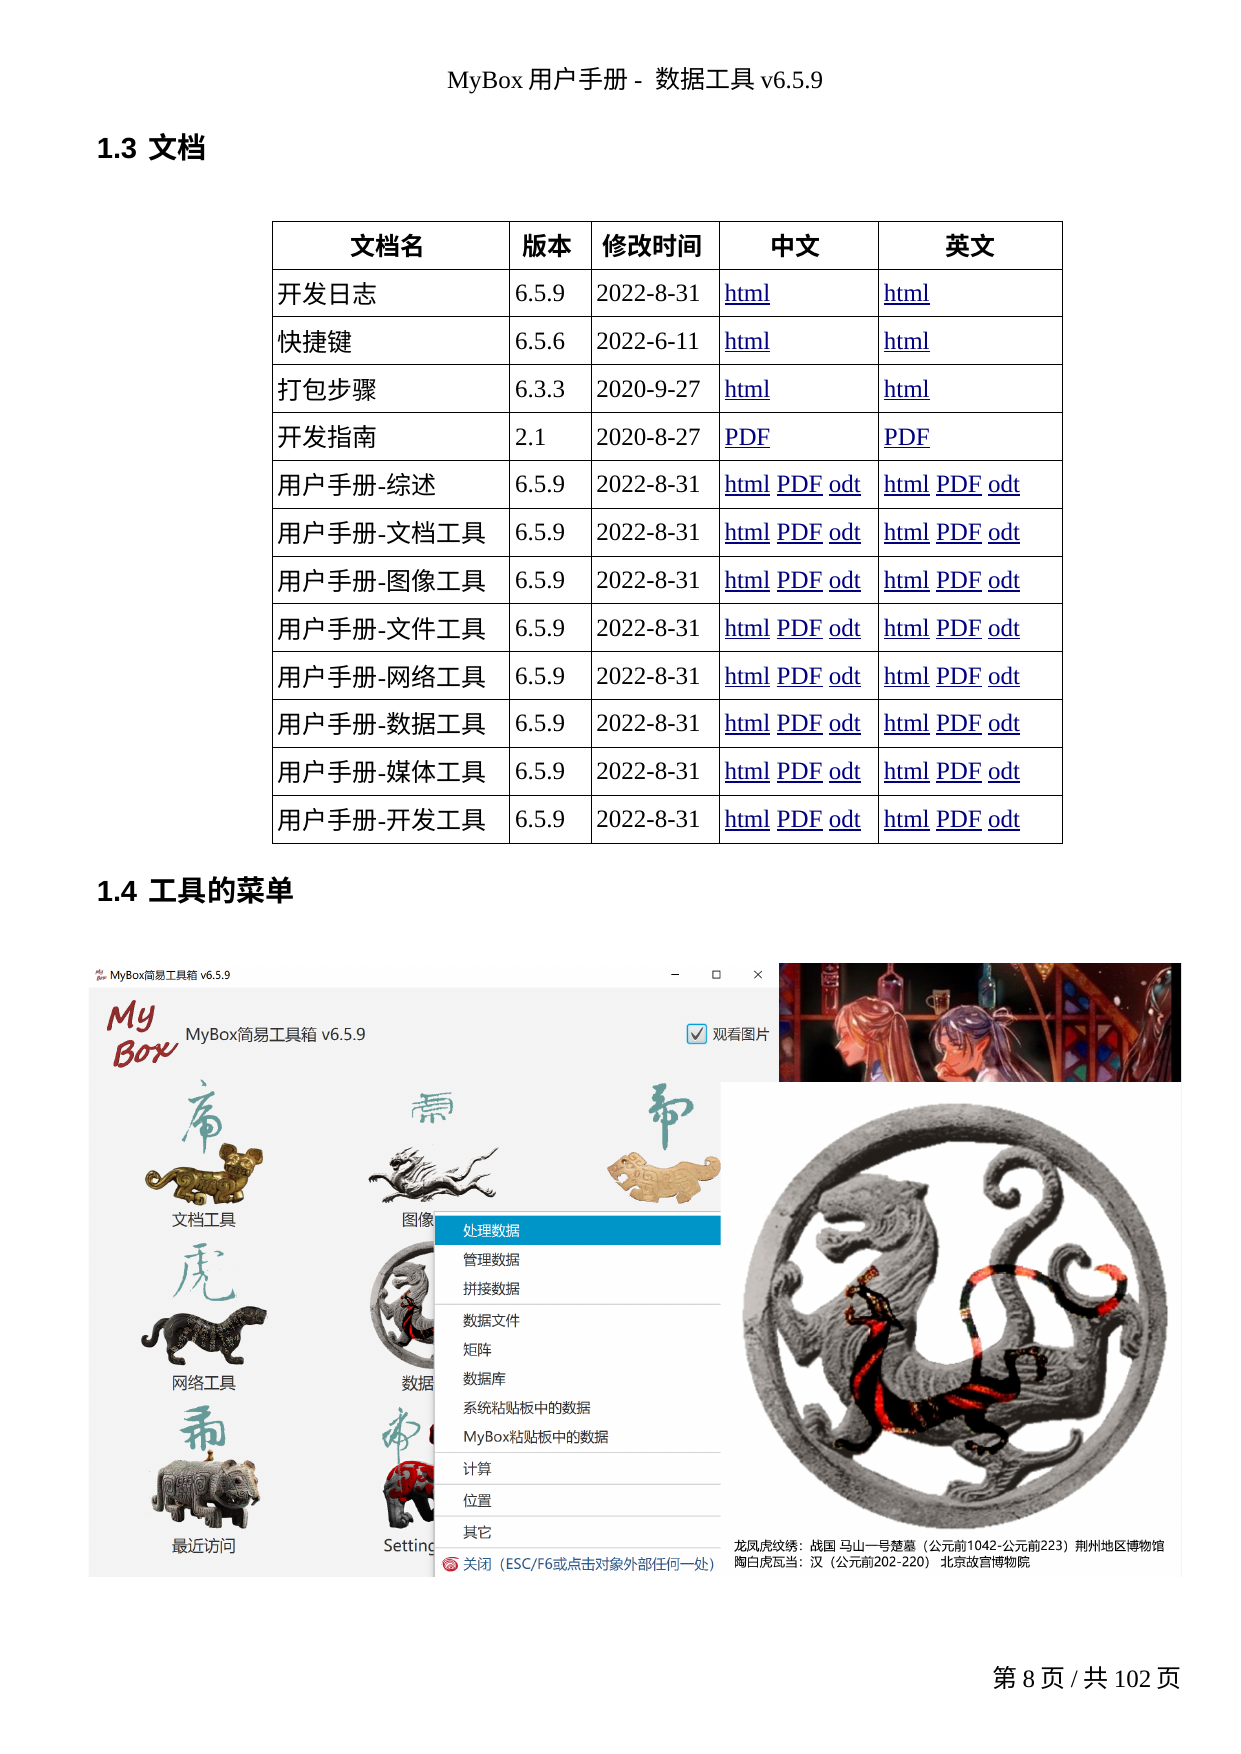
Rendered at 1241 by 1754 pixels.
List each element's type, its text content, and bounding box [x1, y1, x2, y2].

table_cell 6.5.9 [510, 652, 591, 699]
table_cell 用户手册-文档工具 [273, 509, 509, 556]
table_header 版本 [510, 222, 591, 269]
table_cell 6.5.9 [510, 604, 591, 651]
table_cell html PDF odt [720, 700, 878, 747]
table_cell 2022-8-31 [592, 509, 719, 556]
table_cell html PDF odt [720, 604, 878, 651]
table_cell 6.5.9 [510, 270, 591, 316]
table_cell html PDF odt [879, 604, 1062, 651]
table_cell html [720, 270, 878, 316]
table_cell 2022-8-31 [592, 700, 719, 747]
table_cell 2022-8-31 [592, 270, 719, 316]
table_cell html PDF odt [720, 557, 878, 603]
table_cell 用户手册-图像工具 [273, 557, 509, 603]
table_cell 用户手册-开发工具 [273, 796, 509, 842]
picture [88, 963, 1182, 1577]
table_cell html PDF odt [879, 461, 1062, 508]
table_header 修改时间 [592, 222, 719, 269]
table_cell 快捷键 [273, 317, 509, 364]
table_cell 6.5.9 [510, 461, 591, 508]
table_cell html PDF odt [879, 557, 1062, 603]
table_cell html [720, 365, 878, 412]
table_cell 6.5.9 [510, 557, 591, 603]
table_cell html PDF odt [879, 796, 1062, 842]
table_cell 6.5.9 [510, 748, 591, 794]
table_cell 打包步骤 [273, 365, 509, 412]
subtitle 工具的菜单 [88, 867, 1181, 910]
table_cell 开发指南 [273, 413, 509, 460]
table_cell 用户手册-数据工具 [273, 700, 509, 747]
table_cell 2022-6-11 [592, 317, 719, 364]
table_cell 用户手册-综述 [273, 461, 509, 508]
table_cell html [879, 317, 1062, 364]
table_cell 2022-8-31 [592, 748, 719, 794]
table_cell 2022-8-31 [592, 796, 719, 842]
table_cell html [720, 317, 878, 364]
table_header 中文 [720, 222, 878, 269]
table_cell html PDF odt [720, 748, 878, 794]
table_cell html PDF odt [720, 652, 878, 699]
table_cell html [879, 365, 1062, 412]
table_cell 2020-9-27 [592, 365, 719, 412]
table_header 英文 [879, 222, 1062, 269]
table_cell PDF [720, 413, 878, 460]
table_cell 用户手册-文件工具 [273, 604, 509, 651]
table_cell 2022-8-31 [592, 557, 719, 603]
table_cell html PDF odt [720, 461, 878, 508]
table_cell 用户手册-网络工具 [273, 652, 509, 699]
table_cell 2.1 [510, 413, 591, 460]
table_cell 6.5.9 [510, 796, 591, 842]
table_cell 开发日志 [273, 270, 509, 316]
table_cell 2022-8-31 [592, 652, 719, 699]
table_cell html [879, 270, 1062, 316]
table_cell html PDF odt [720, 509, 878, 556]
table_cell 用户手册-媒体工具 [273, 748, 509, 794]
table_cell PDF [879, 413, 1062, 460]
table_cell 6.5.9 [510, 509, 591, 556]
table_cell 6.5.9 [510, 700, 591, 747]
table_cell html PDF odt [720, 796, 878, 842]
table_cell html PDF odt [879, 748, 1062, 794]
subtitle 文档 [88, 125, 1181, 167]
table_cell html PDF odt [879, 509, 1062, 556]
table_cell html PDF odt [879, 652, 1062, 699]
table_cell 2022-8-31 [592, 604, 719, 651]
table_header 文档名 [273, 222, 509, 269]
table_cell html PDF odt [879, 700, 1062, 747]
table_cell 6.5.6 [510, 317, 591, 364]
table_cell 6.3.3 [510, 365, 591, 412]
table_cell 2020-8-27 [592, 413, 719, 460]
table_cell 2022-8-31 [592, 461, 719, 508]
